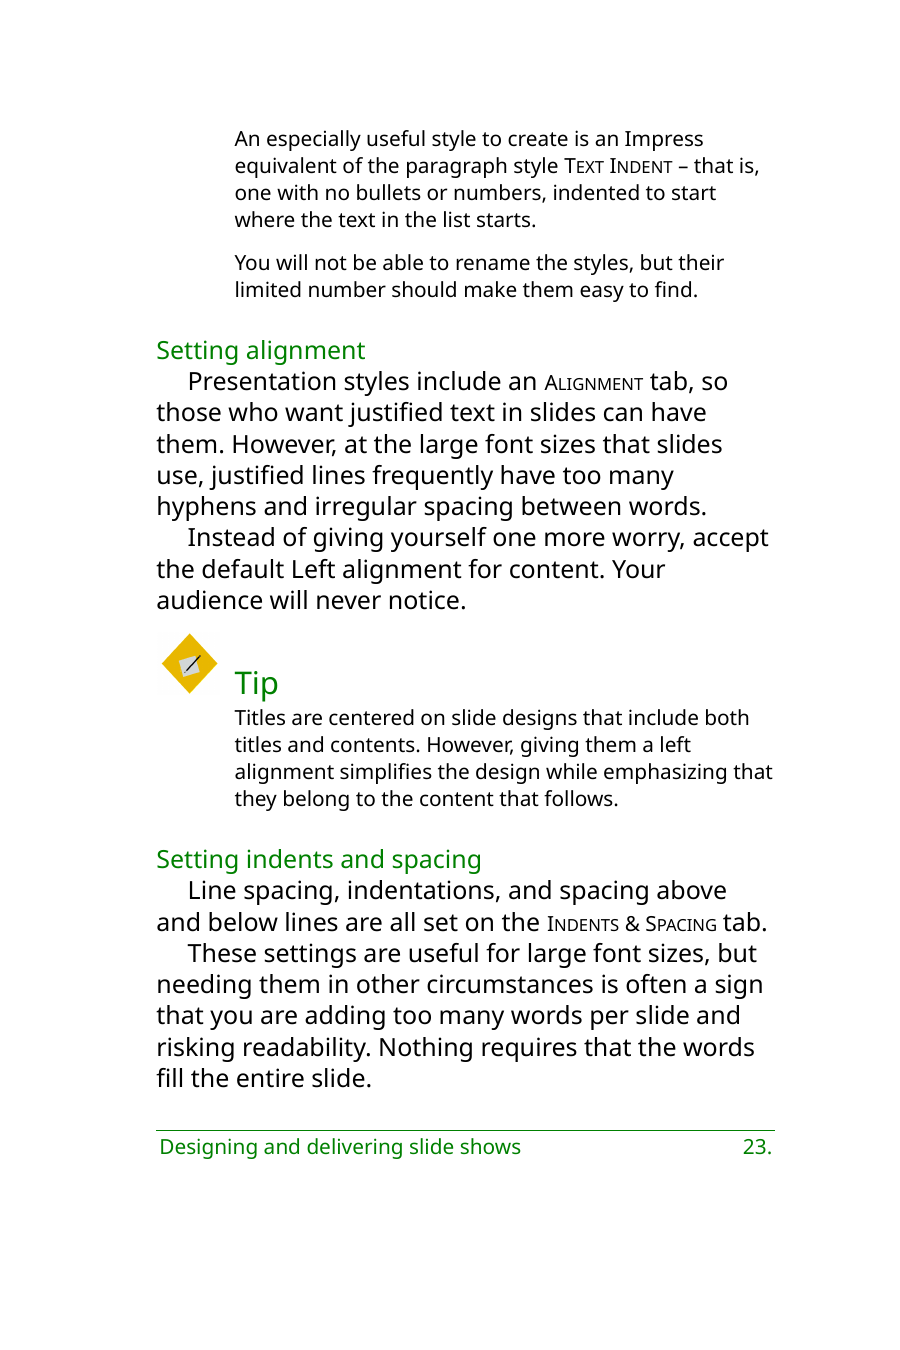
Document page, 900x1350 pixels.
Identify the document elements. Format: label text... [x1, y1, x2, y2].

text Presentation styles include an Alignment tab, so those who want justified text in slides can have them. However, at the large font sizes that slides use, justified lines frequently have too many hyphens and irregular spacing between words. [156, 366, 775, 522]
text Line spacing, indentations, and spacing above and below lines are all set on the Indents & Spacing tab. [156, 875, 775, 937]
text Instead of giving yourself one more worry, accept the default Left alignment for content. Your audience will never notice. [156, 522, 775, 616]
text An especially useful style to create is an Impress equivalent of the paragraph style Text Indent – that is, one with no bullets or numbers, indented to start where the text in the list starts. [234, 125, 775, 233]
text You will not be able to rename the styles, but their limited number should make them easy to find. [234, 249, 775, 303]
text Titles are centered on slide designs that include both titles and contents. However, giving them a left alignment simplifies the design while emphasizing that they belong to the content that follows. [234, 704, 775, 812]
subtitle Setting alignment [156, 334, 775, 366]
subtitle Setting indents and spacing [156, 843, 775, 875]
text These settings are useful for large font sizes, but needing them in other circumstances is often a sign that you are adding too many words per slide and risking readability. Nothing requires that the words fill the entire slide. [156, 937, 775, 1093]
list Tip [156, 631, 775, 704]
picture [157, 632, 220, 695]
